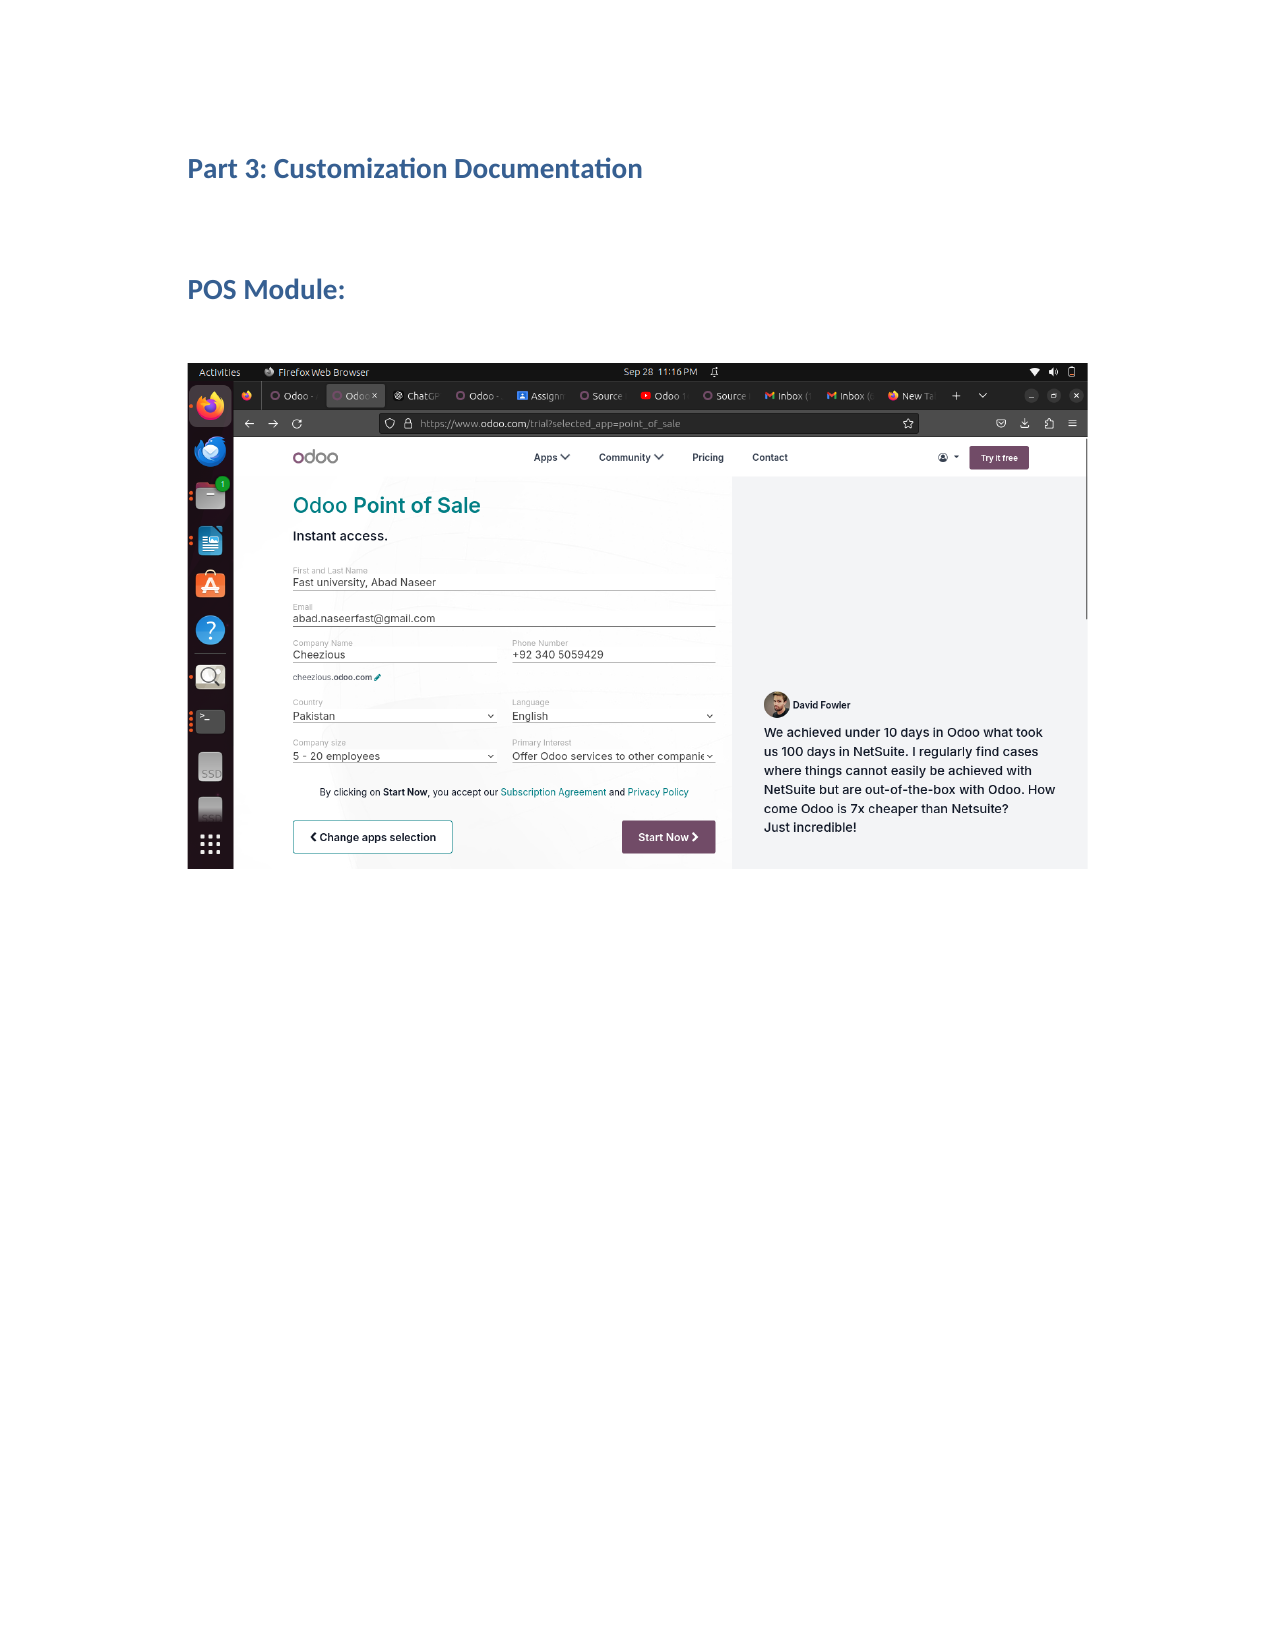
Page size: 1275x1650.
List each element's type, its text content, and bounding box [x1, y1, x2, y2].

subtitle Part 3: Customization Documentation [187, 150, 1087, 186]
picture [187, 363, 1088, 869]
subtitle POS Module: [187, 271, 1087, 307]
